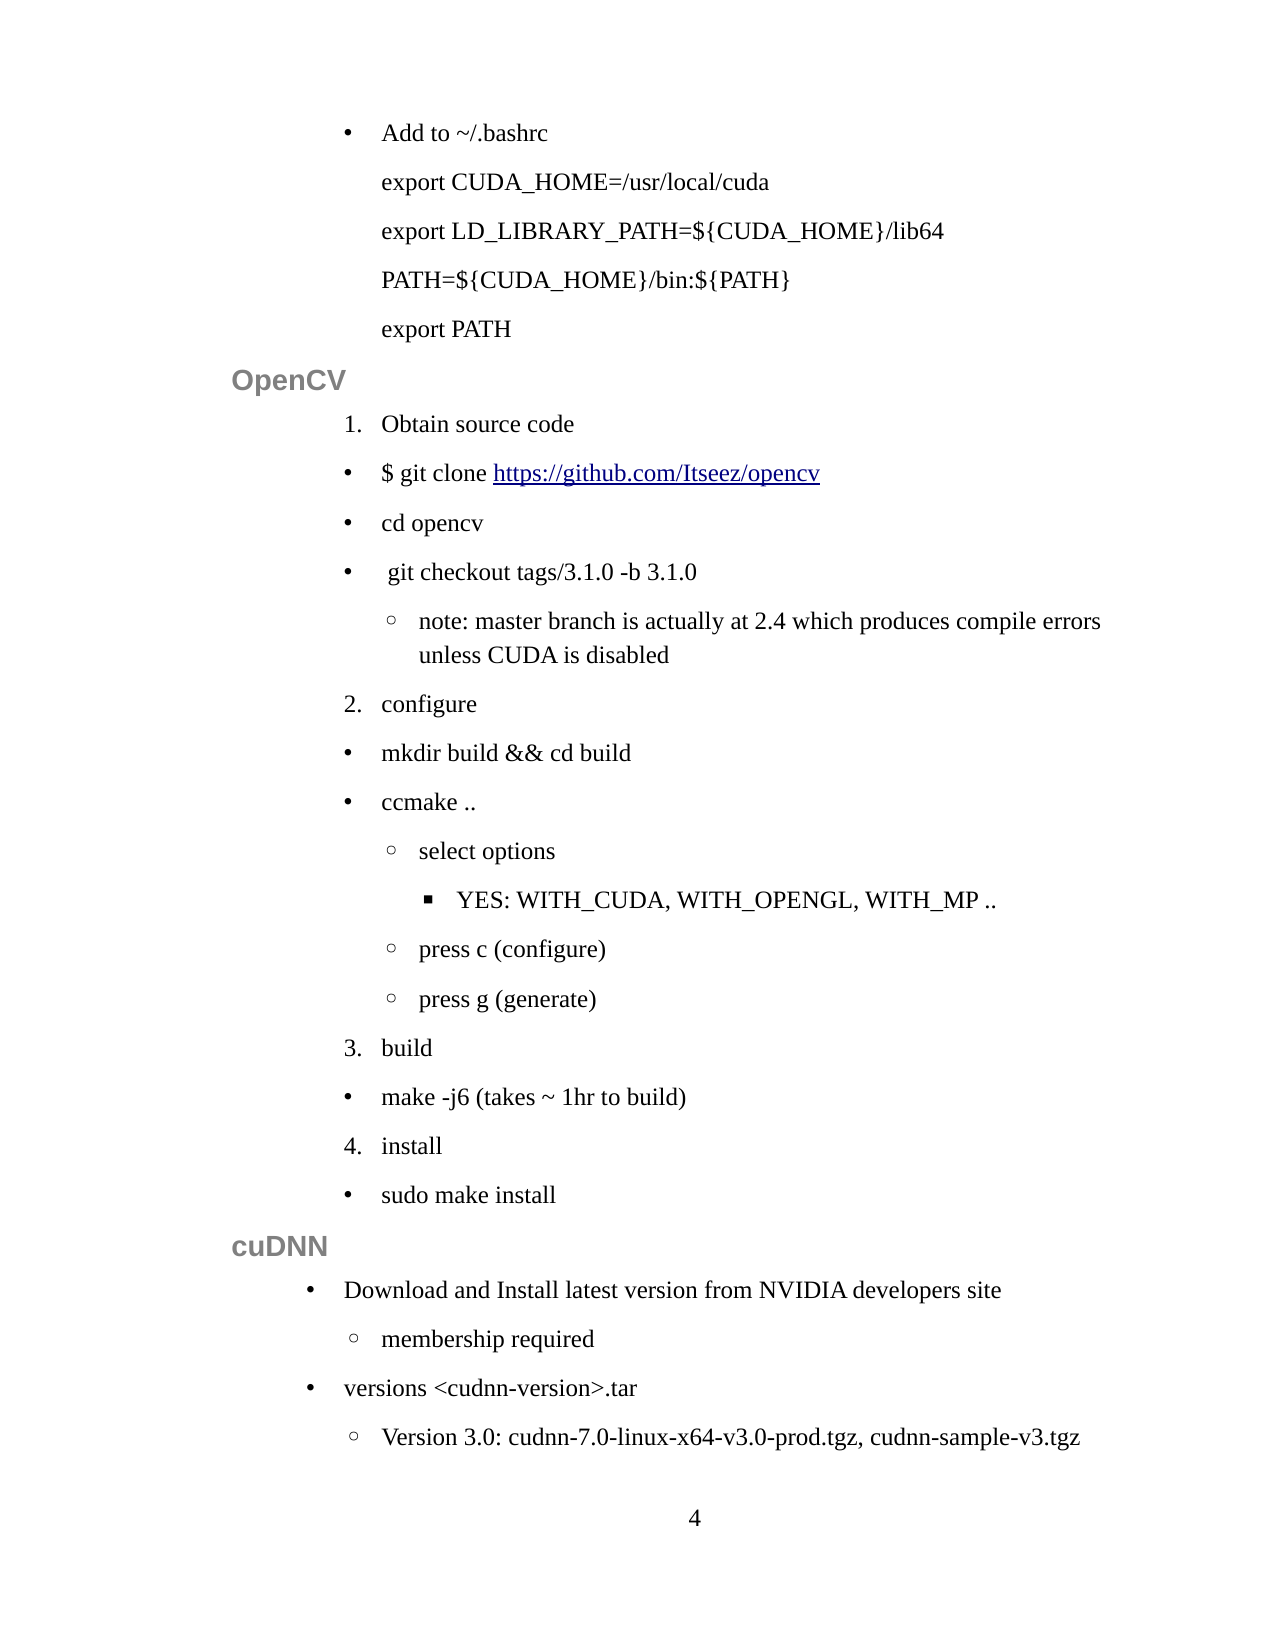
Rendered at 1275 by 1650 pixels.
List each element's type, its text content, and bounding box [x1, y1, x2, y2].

list export LD_LIBRARY_PATH=${CUDA_HOME}/lib64 [344, 216, 1158, 245]
list build [344, 1033, 1158, 1061]
list note: master branch is actually at 2.4 which produces compile errors unless CUDA is disabled [381, 606, 1158, 669]
subtitle cuDNN [231, 1229, 1158, 1262]
list mkdir build && cd build [344, 738, 1158, 767]
list cd opencv [344, 508, 1158, 536]
list press c (configure) [381, 934, 1158, 963]
list YES: WITH_CUDA, WITH_OPENGL, WITH_MP .. [419, 886, 1158, 914]
list press g (generate) [381, 984, 1158, 1012]
list configure [344, 689, 1158, 718]
list export PATH [344, 314, 1158, 343]
list Add to ~/.bashrc [344, 118, 1158, 147]
list $ git clone https://github.com/Itseez/opencv [344, 458, 1158, 487]
list membership required [344, 1324, 1158, 1353]
list ccmake .. [344, 787, 1158, 816]
list versions <cudnn-version>.tar [306, 1373, 1158, 1402]
list sudo make install [344, 1180, 1158, 1209]
list PATH=${CUDA_HOME}/bin:${PATH} [344, 265, 1158, 294]
list Version 3.0: cudnn-7.0-linux-x64-v3.0-prod.tgz, cudnn-sample-v3.tgz [344, 1422, 1158, 1451]
list Obtain source code [344, 409, 1158, 438]
list Download and Install latest version from NVIDIA developers site [306, 1275, 1158, 1304]
list install [344, 1131, 1158, 1159]
subtitle OpenCV [231, 363, 1158, 397]
list select options [381, 836, 1158, 865]
list make -j6 (takes ~ 1hr to build) [344, 1082, 1158, 1111]
list export CUDA_HOME=/usr/local/cuda [344, 167, 1158, 196]
list git checkout tags/3.1.0 -b 3.1.0 [344, 557, 1158, 585]
